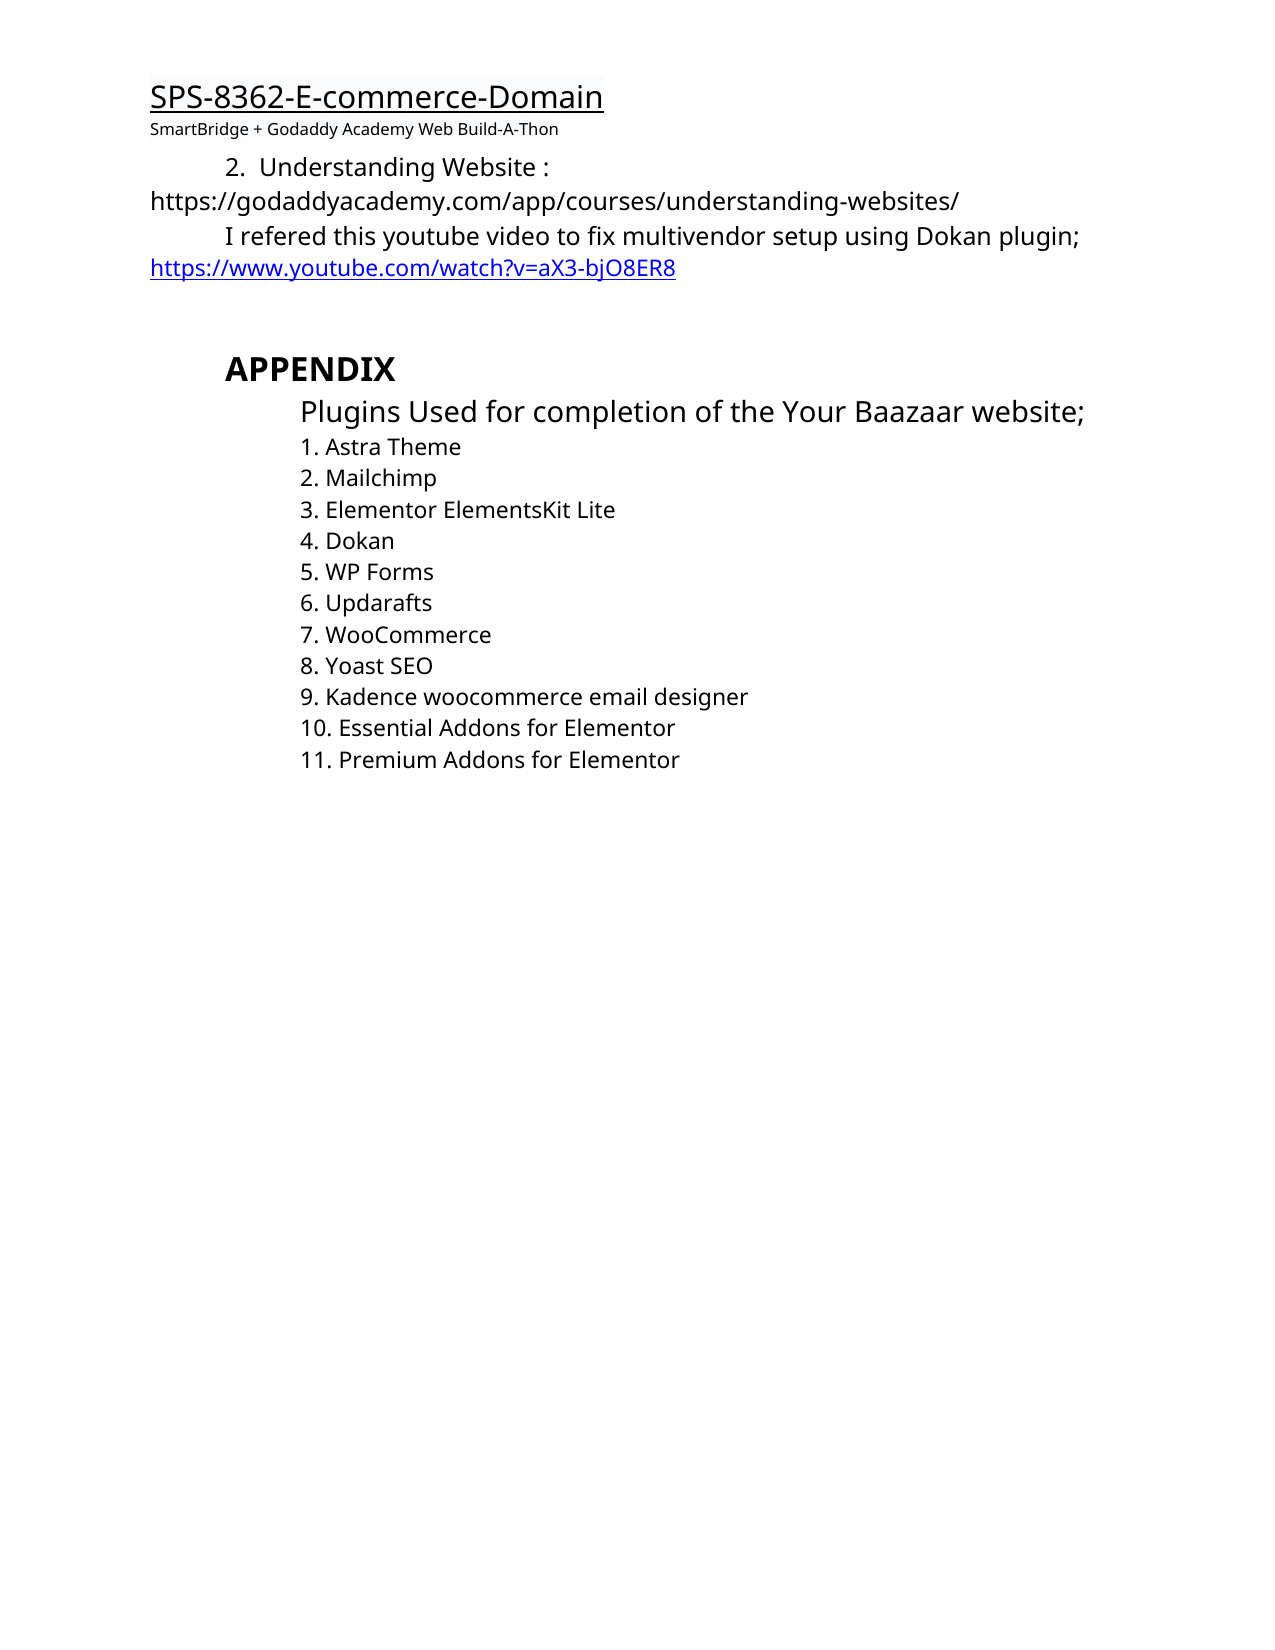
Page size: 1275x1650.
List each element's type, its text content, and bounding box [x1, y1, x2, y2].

text 7. WooCommerce [300, 618, 1125, 650]
text 4. Dokan [300, 525, 1125, 556]
text 2. Mailchimp [225, 462, 1125, 493]
text 11. Premium Addons for Elementor [300, 743, 1125, 775]
text 8. Yoast SEO [300, 650, 1125, 681]
text Plugins Used for completion of the Your Baazaar website; [150, 391, 1125, 431]
text 10. Essential Addons for Elementor [300, 712, 1125, 743]
text 5. WP Forms [300, 556, 1125, 587]
text 9. Kadence woocommerce email designer [300, 681, 1125, 712]
text 1. Astra Theme [150, 431, 1125, 462]
text 6. Updarafts [300, 587, 1125, 618]
text 3. Elementor ElementsKit Lite [300, 493, 1125, 525]
text https://www.youtube.com/watch?v=aX3-bjO8ER8 [150, 252, 1125, 283]
text APPENDIX [150, 346, 1125, 391]
text I refered this youtube video to fix multivendor setup using Dokan plugin; [150, 218, 1125, 252]
text 2. Understanding Website : https://godaddyacademy.com/app/courses/understanding-websites/ [150, 150, 1125, 218]
